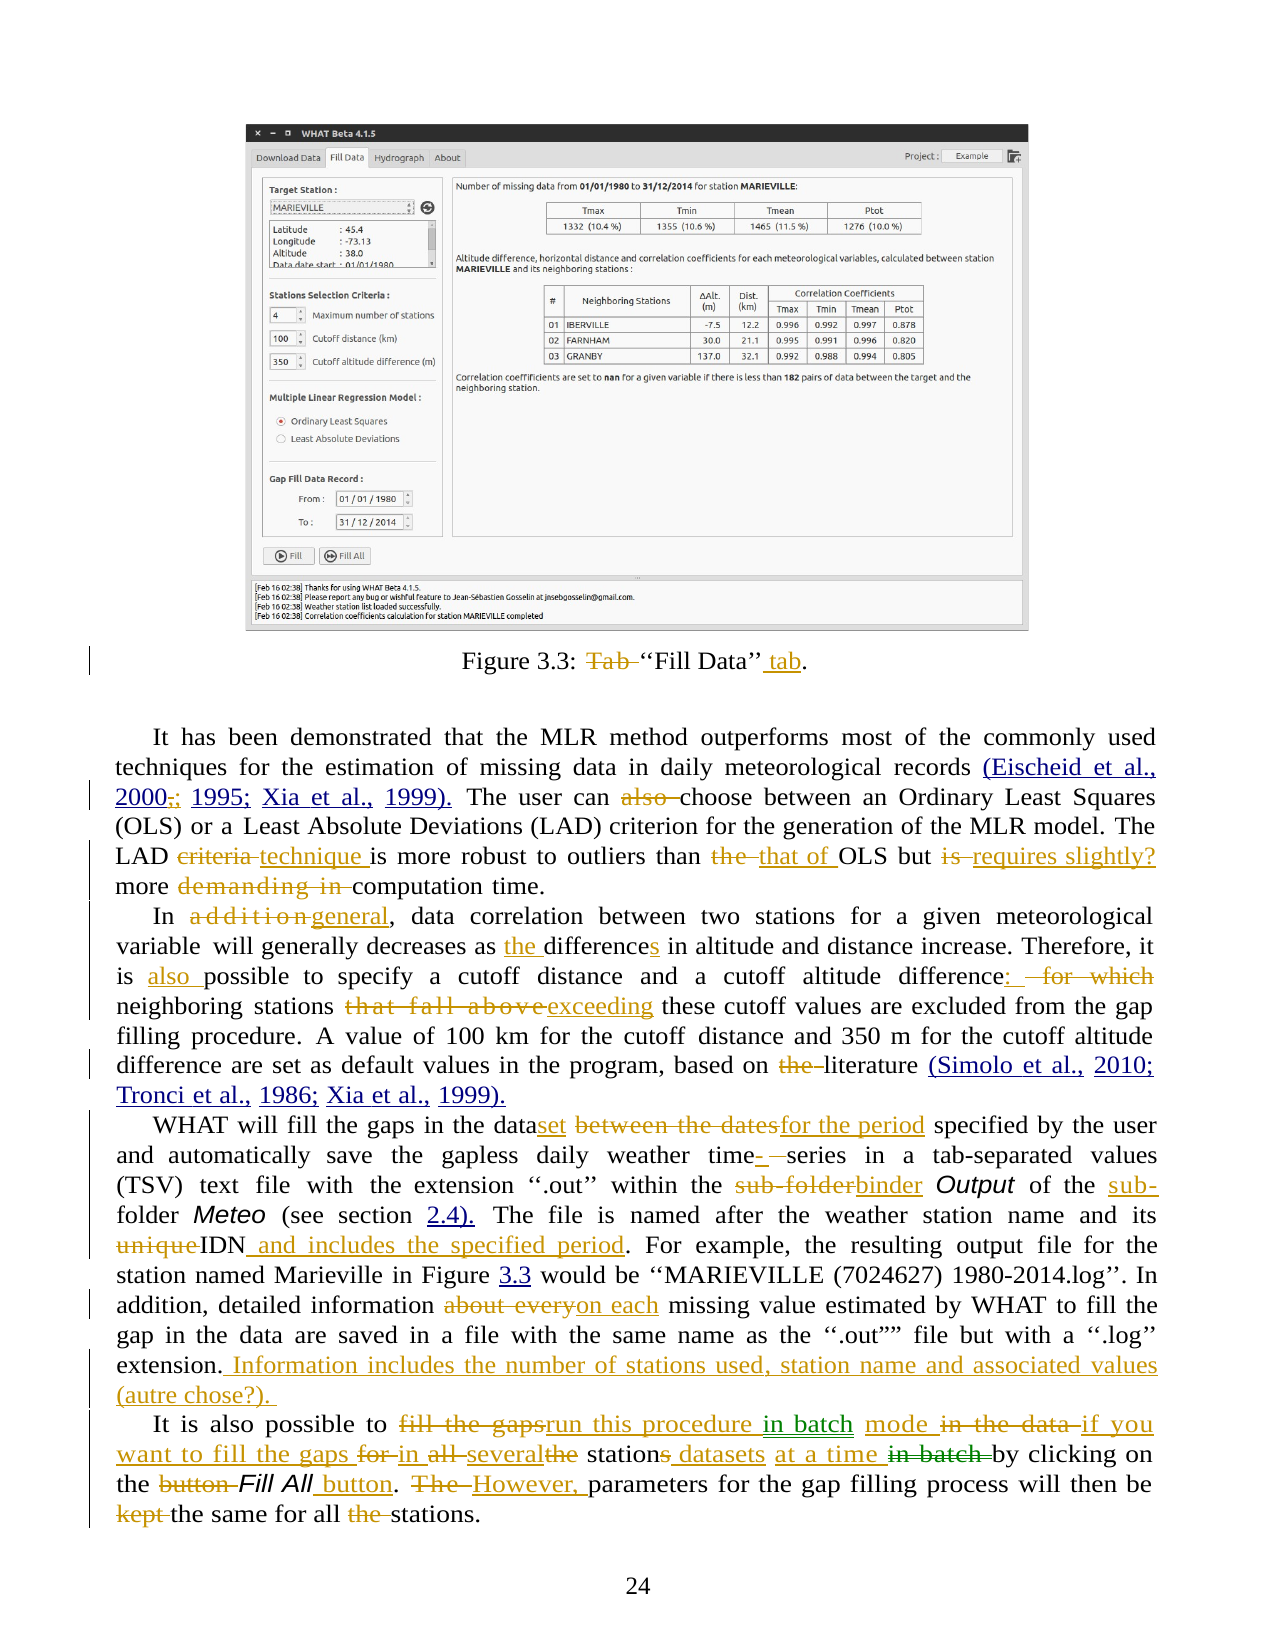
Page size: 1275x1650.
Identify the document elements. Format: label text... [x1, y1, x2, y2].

text WHAT will fill the gaps in the dataset for the period specified by the user and automatically save the gapless daily weather time-series in a tab-separated values (TSV) text file with the extension ‘‘.out’’ within the binder Output of the sub-folder Meteo (see section 2.4). The file is named after the weather station name and its IDN and includes the specified period. For example, the resulting output file for the station named Marieville in Figure 3.3 would be ‘‘MARIEVILLE (7024627) 1980-2014.log’’. In addition, detailed information on each missing value estimated by WHAT to fill the gap in the data are saved in a file with the same name as the ‘‘.out”” file but with a ‘‘.log’’ extension. Information includes the number of stations used, station name and associated values (autre chose?). [116, 1110, 1158, 1408]
text In general, data correlation between two stations for a given meteorological variable will generally decreases as the differences in altitude and distance increase. Therefore, it is also possible to specify a cutoff distance and a cutoff altitude difference: neighboring stations exceeding these cutoff values are excluded from the gap filling procedure. A value of 100 km for the cutoff distance and 350 m for the cutoff altitude difference are set as default values in the program, based on literature (Simolo et al., 2010; Tronci et al., 1986; Xia et al., 1999). [116, 901, 1154, 1109]
text It is also possible to run this procedure in batch mode if you want to fill the gaps in several station datasets at a time by clicking on the Fill All button. However, parameters for the gap filling process will then be the same for all stations. [116, 1409, 1153, 1528]
text Figure 3.3: ‘‘Fill Data’’ tab. [104, 646, 1165, 675]
picture [245, 124, 1029, 631]
text It has been demonstrated that the MLR method outperforms most of the commonly used techniques for the estimation of missing data in daily meteorological records (Eischeid et al., 2000; 1995; Xia et al., 1999). The user can choose between an Ordinary Least Squares (OLS) or a Least Absolute Deviations (LAD) criterion for the generation of the MLR model. The LAD technique is more robust to outliers than that of OLS but requires slightly? more computation time. [115, 722, 1156, 900]
